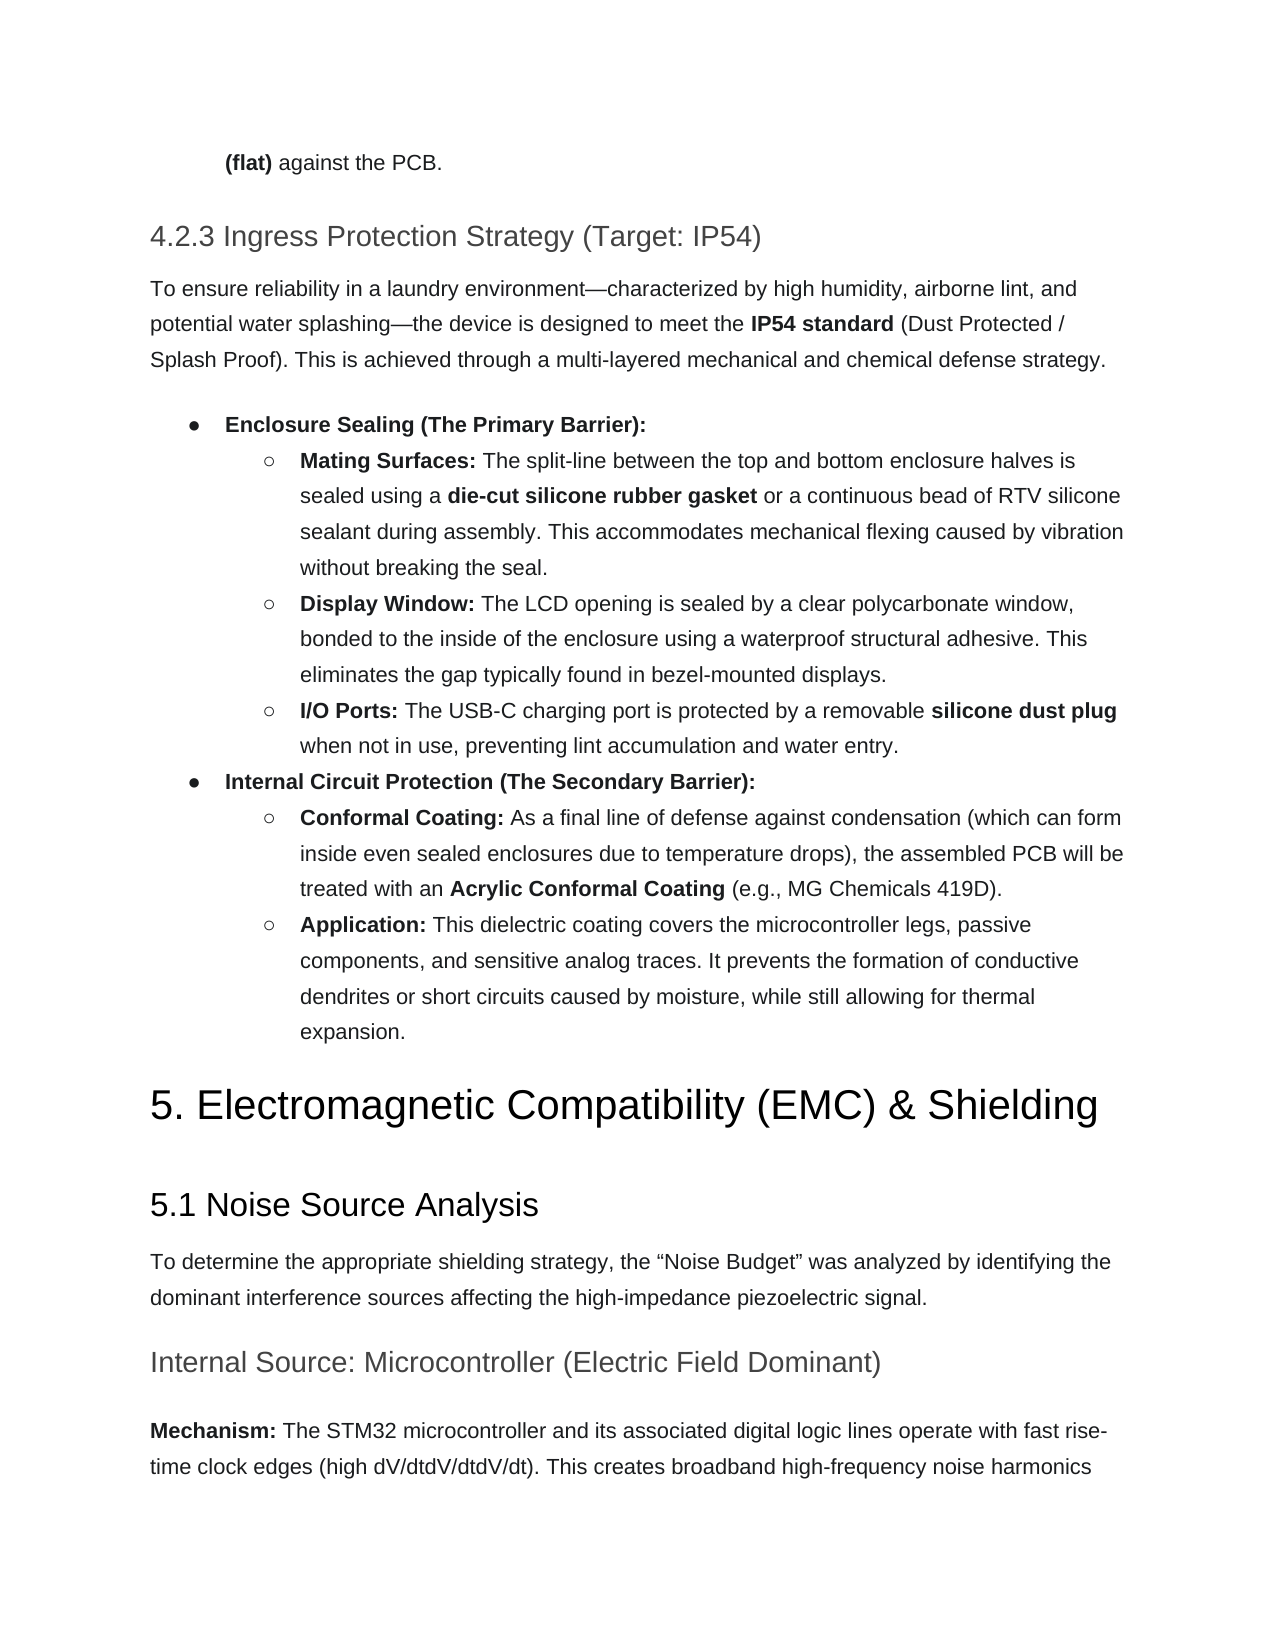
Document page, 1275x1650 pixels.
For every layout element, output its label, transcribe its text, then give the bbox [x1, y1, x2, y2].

subtitle 5. Electromagnetic Compatibility (EMC) & Shielding [150, 1080, 1125, 1128]
list Application: This dielectric coating covers the microcontroller legs, passive components, and sensitive analog traces. It prevents the formation of conductive dendrites or short circuits caused by moisture, while still allowing for thermal expansion. [262, 912, 1125, 1044]
list Display Window: The LCD opening is sealed by a clear polycarbonate window, bonded to the inside of the enclosure using a waterproof structural adhesive. This eliminates the gap typically found in bezel-mounted displays. [262, 591, 1125, 687]
list Enclosure Sealing (The Primary Barrier): [187, 412, 1125, 437]
text Mechanism: The STM32 microcontroller and its associated digital logic lines operate with fast rise-time clock edges (high dV/dtdV/dtdV/dt). This creates broadband high-frequency noise harmonics [150, 1418, 1125, 1479]
text To ensure reliability in a laundry environment—characterized by high humidity, airborne lint, and potential water splashing—the device is designed to meet the IP54 standard (Dust Protected / Splash Proof). This is achieved through a multi-layered mechanical and chemical defense strategy. [150, 276, 1125, 372]
subtitle 4.2.3 Ingress Protection Strategy (Target: IP54) [150, 219, 1125, 253]
list I/O Ports: The USB-C charging port is protected by a removable silicone dust plug when not in use, preventing lint accumulation and water entry. [262, 698, 1125, 759]
subtitle 5.1 Noise Source Analysis [150, 1186, 1125, 1224]
list Conformal Coating: As a final line of defense against condensation (which can form inside even sealed enclosures due to temperature drops), the assembled PCB will be treated with an Acrylic Conformal Coating (e.g., MG Chemicals 419D). [262, 805, 1125, 902]
list (flat) against the PCB. [187, 150, 1125, 175]
list Mating Surfaces: The split-line between the top and bottom enclosure halves is sealed using a die-cut silicone rubber gasket or a continuous bead of RTV silicone sealant during assembly. This accommodates mechanical flexing caused by vibration without breaking the seal. [262, 448, 1125, 580]
text To determine the appropriate shielding strategy, the “Noise Budget” was analyzed by identifying the dominant interference sources affecting the high-impedance piezoelectric signal. [150, 1249, 1125, 1310]
subtitle Internal Source: Microcontroller (Electric Field Dominant) [150, 1345, 1125, 1379]
list Internal Circuit Protection (The Secondary Barrier): [187, 769, 1125, 794]
